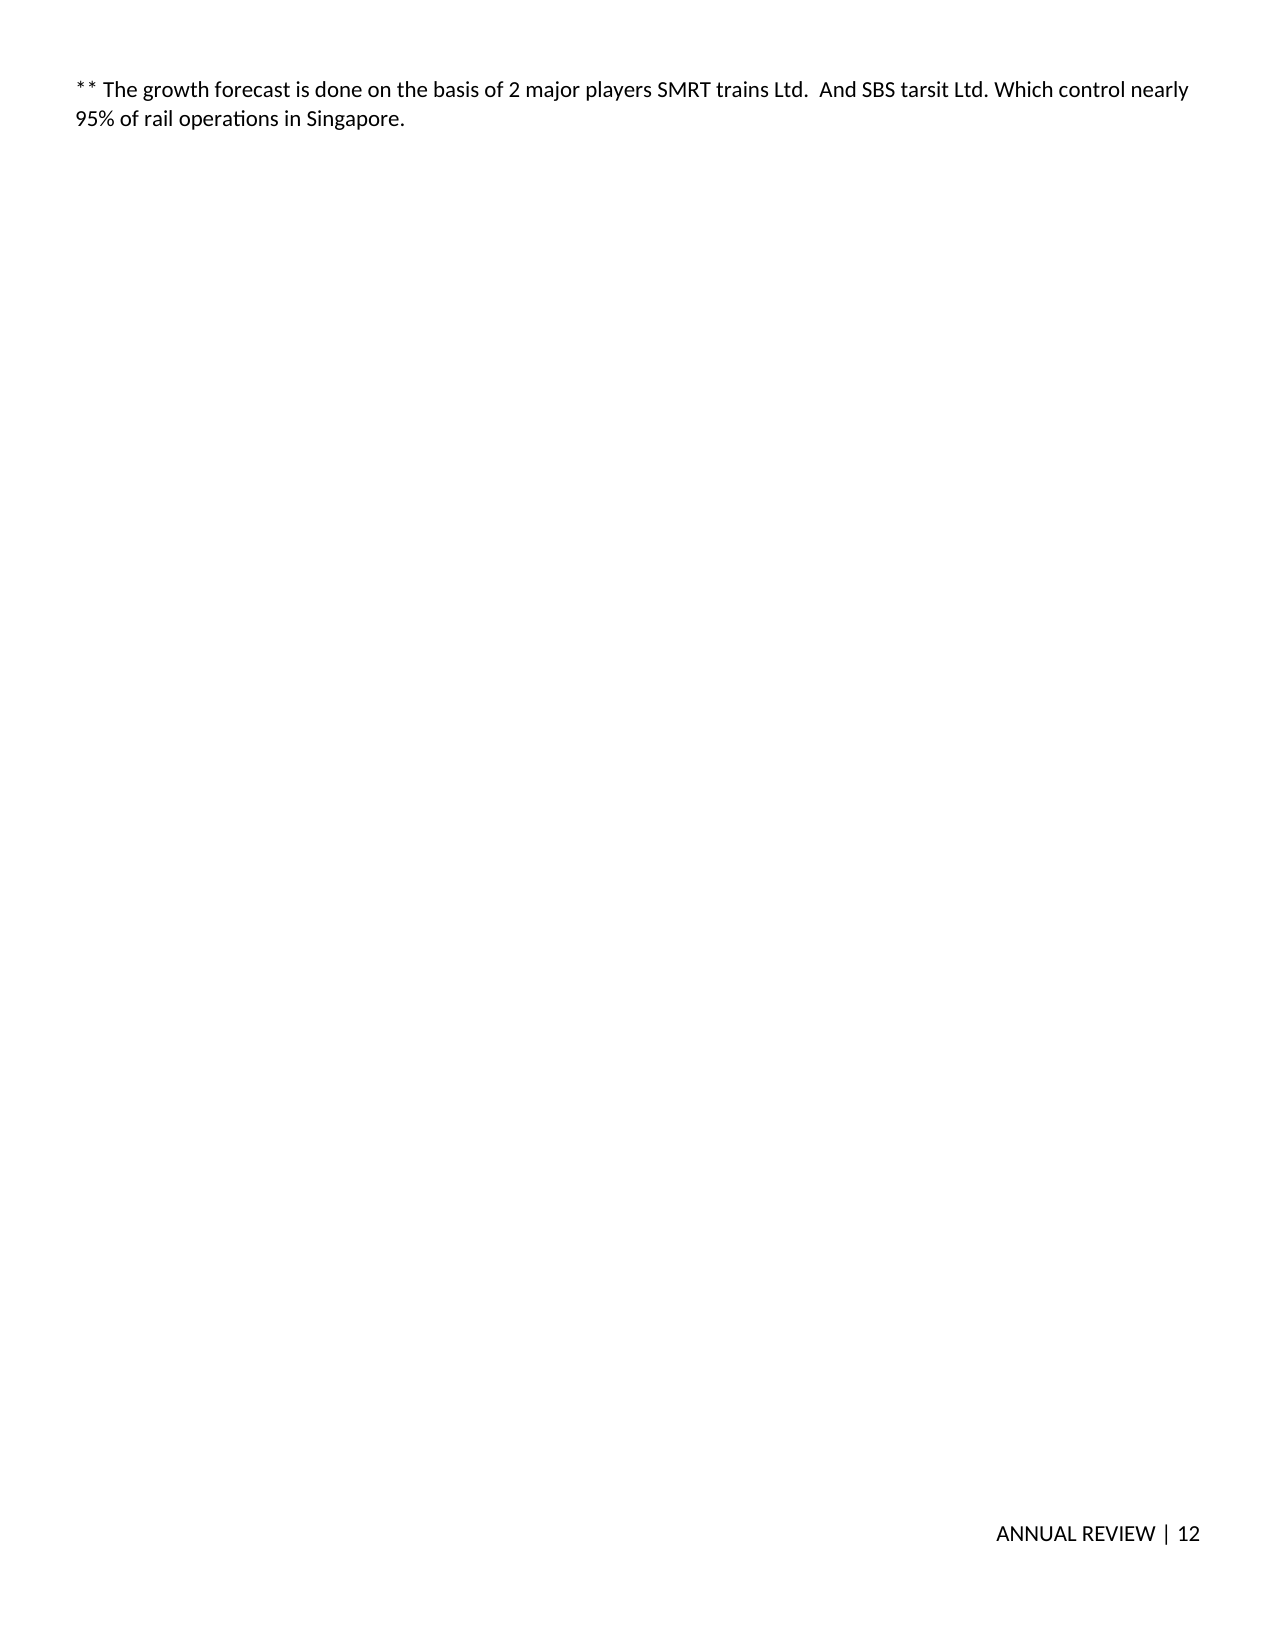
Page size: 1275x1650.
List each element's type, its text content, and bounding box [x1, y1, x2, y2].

text ** The growth forecast is done on the basis of 2 major players SMRT trains Ltd. And SBS tarsit Ltd. Which control nearly 95% of rail operations in Singapore. [75, 75, 1200, 132]
